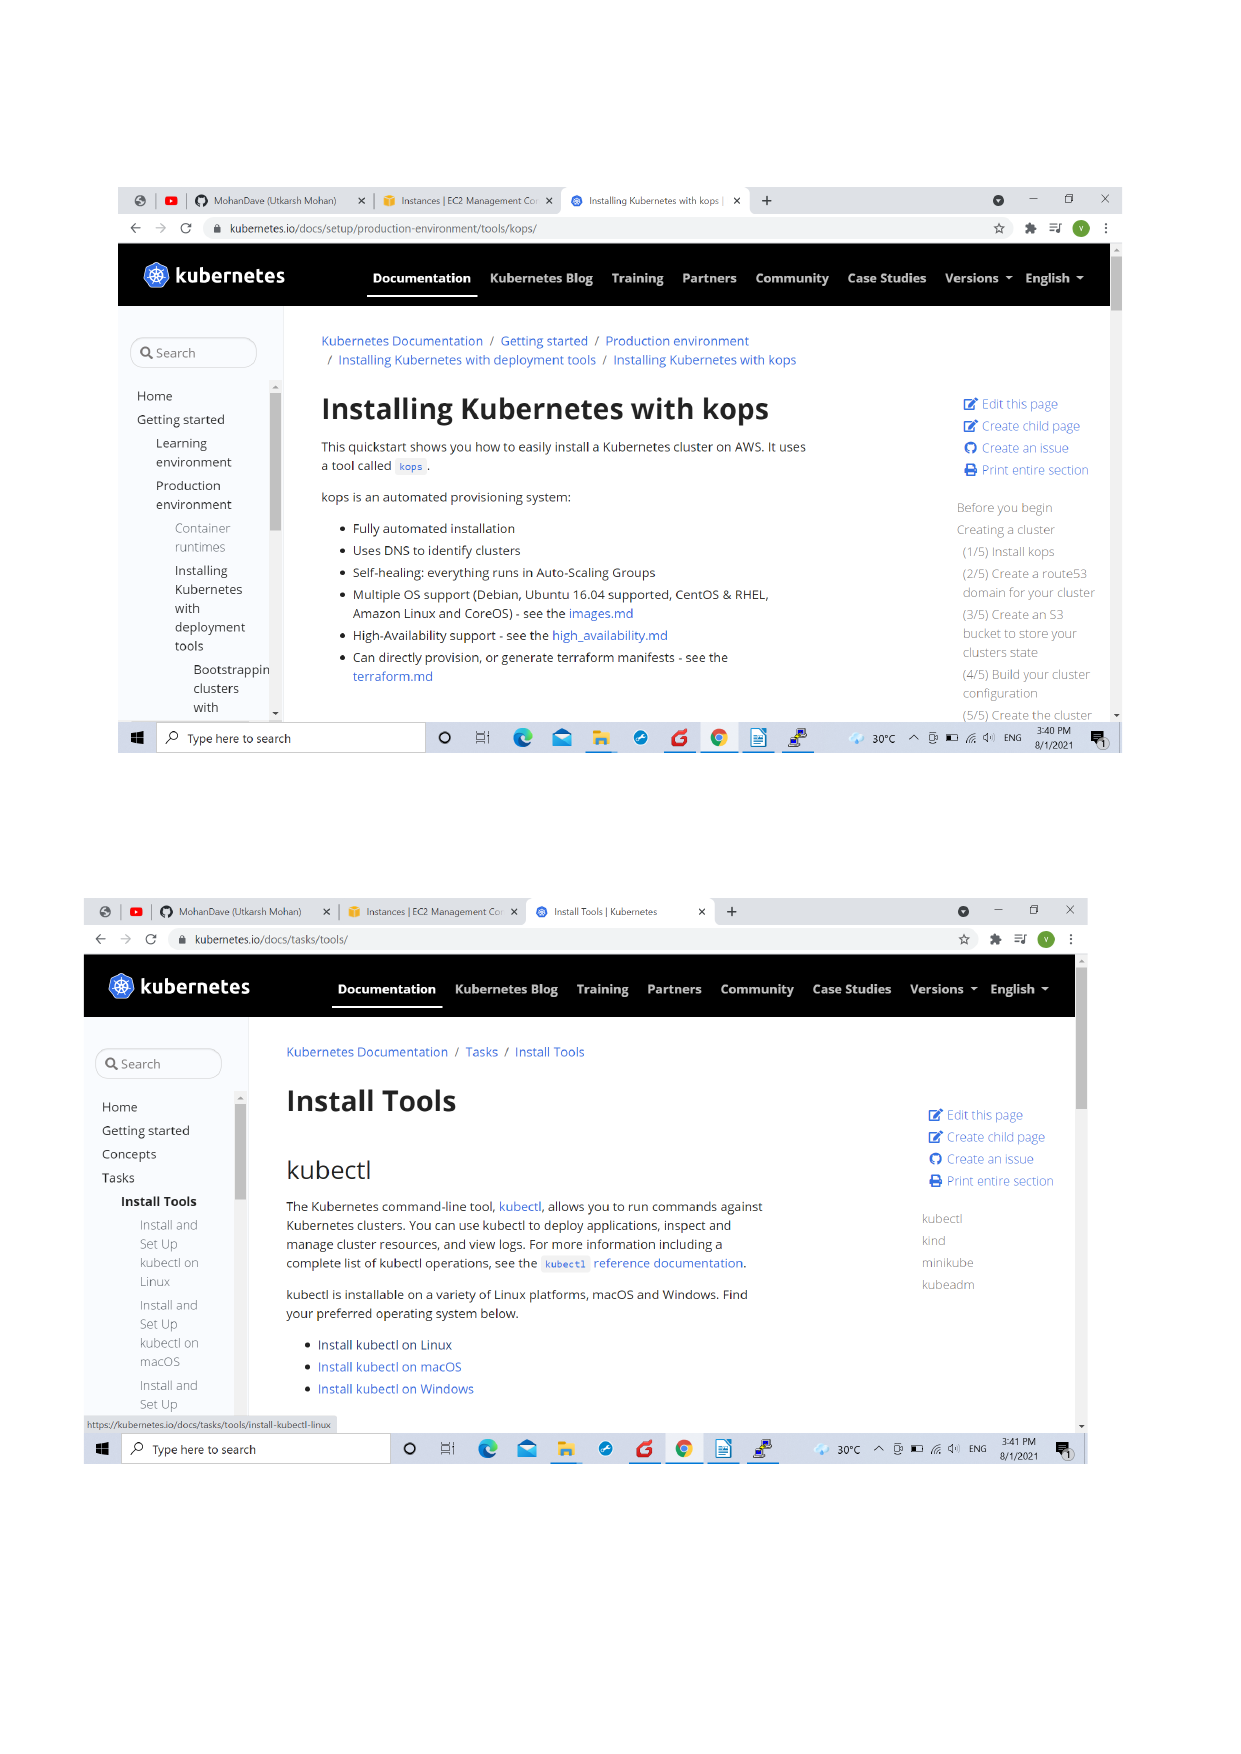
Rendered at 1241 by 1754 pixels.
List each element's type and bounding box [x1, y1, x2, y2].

picture [118, 187, 1123, 753]
picture [83, 898, 1088, 1464]
